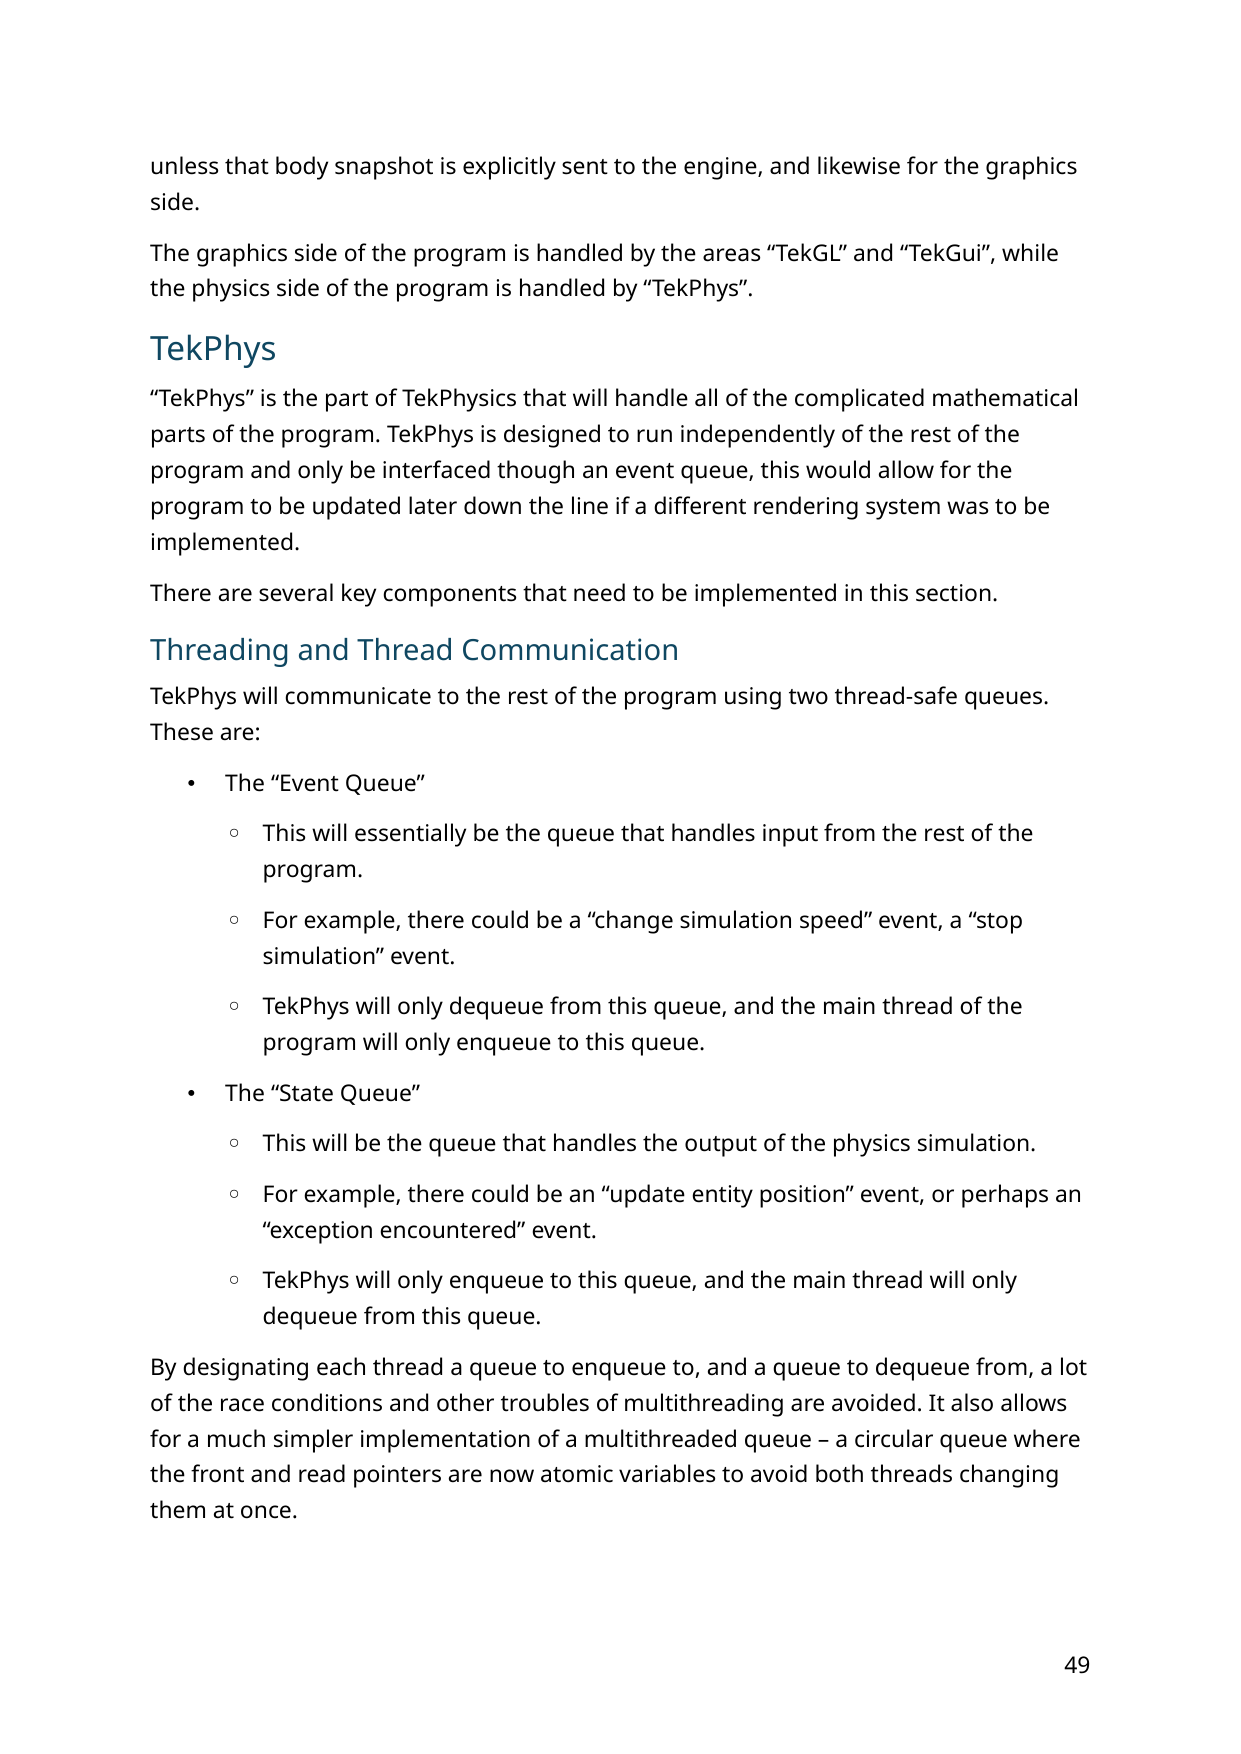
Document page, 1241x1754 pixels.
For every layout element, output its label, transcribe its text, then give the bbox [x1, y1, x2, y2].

subtitle TekPhys [150, 325, 1090, 370]
list For example, there could be a “change simulation speed” event, a “stop simulation” event. [225, 904, 1090, 971]
list This will be the queue that handles the output of the physics simulation. [225, 1127, 1090, 1158]
text By designating each thread a queue to enqueue to, and a queue to dequeue from, a lot of the race conditions and other troubles of multithreading are avoided. It also allows for a much simpler implementation of a multithreaded queue – a circular queue where the front and read pointers are now atomic variables to avoid both threads changing them at once. [150, 1351, 1090, 1526]
text unless that body snapshot is explicitly sent to the engine, and likewise for the graphics side. [150, 150, 1090, 217]
list TekPhys will only enqueue to this queue, and the main thread will only dequeue from this queue. [225, 1264, 1090, 1331]
list The “State Queue” [187, 1077, 1090, 1108]
text “TekPhys” is the part of TekPhysics that will handle all of the complicated mathematical parts of the program. TekPhys is designed to run independently of the rest of the program and only be interfaced though an event queue, this would allow for the program to be updated later down the line if a different rendering system was to be implemented. [150, 382, 1090, 557]
list For example, there could be an “update entity position” event, or perhaps an “exception encountered” event. [225, 1178, 1090, 1245]
list This will essentially be the queue that handles input from the rest of the program. [225, 817, 1090, 884]
text TekPhys will communicate to the rest of the program using two thread-safe queues. These are: [150, 680, 1090, 747]
list The “Event Queue” [187, 767, 1090, 798]
text The graphics side of the program is handled by the areas “TekGL” and “TekGui”, while the physics side of the program is handled by “TekPhys”. [150, 236, 1090, 304]
list TekPhys will only dequeue from this queue, and the main thread of the program will only enqueue to this queue. [225, 990, 1090, 1057]
text There are several key components that need to be implemented in this section. [150, 577, 1090, 608]
subtitle Threading and Thread Communication [150, 629, 1090, 669]
